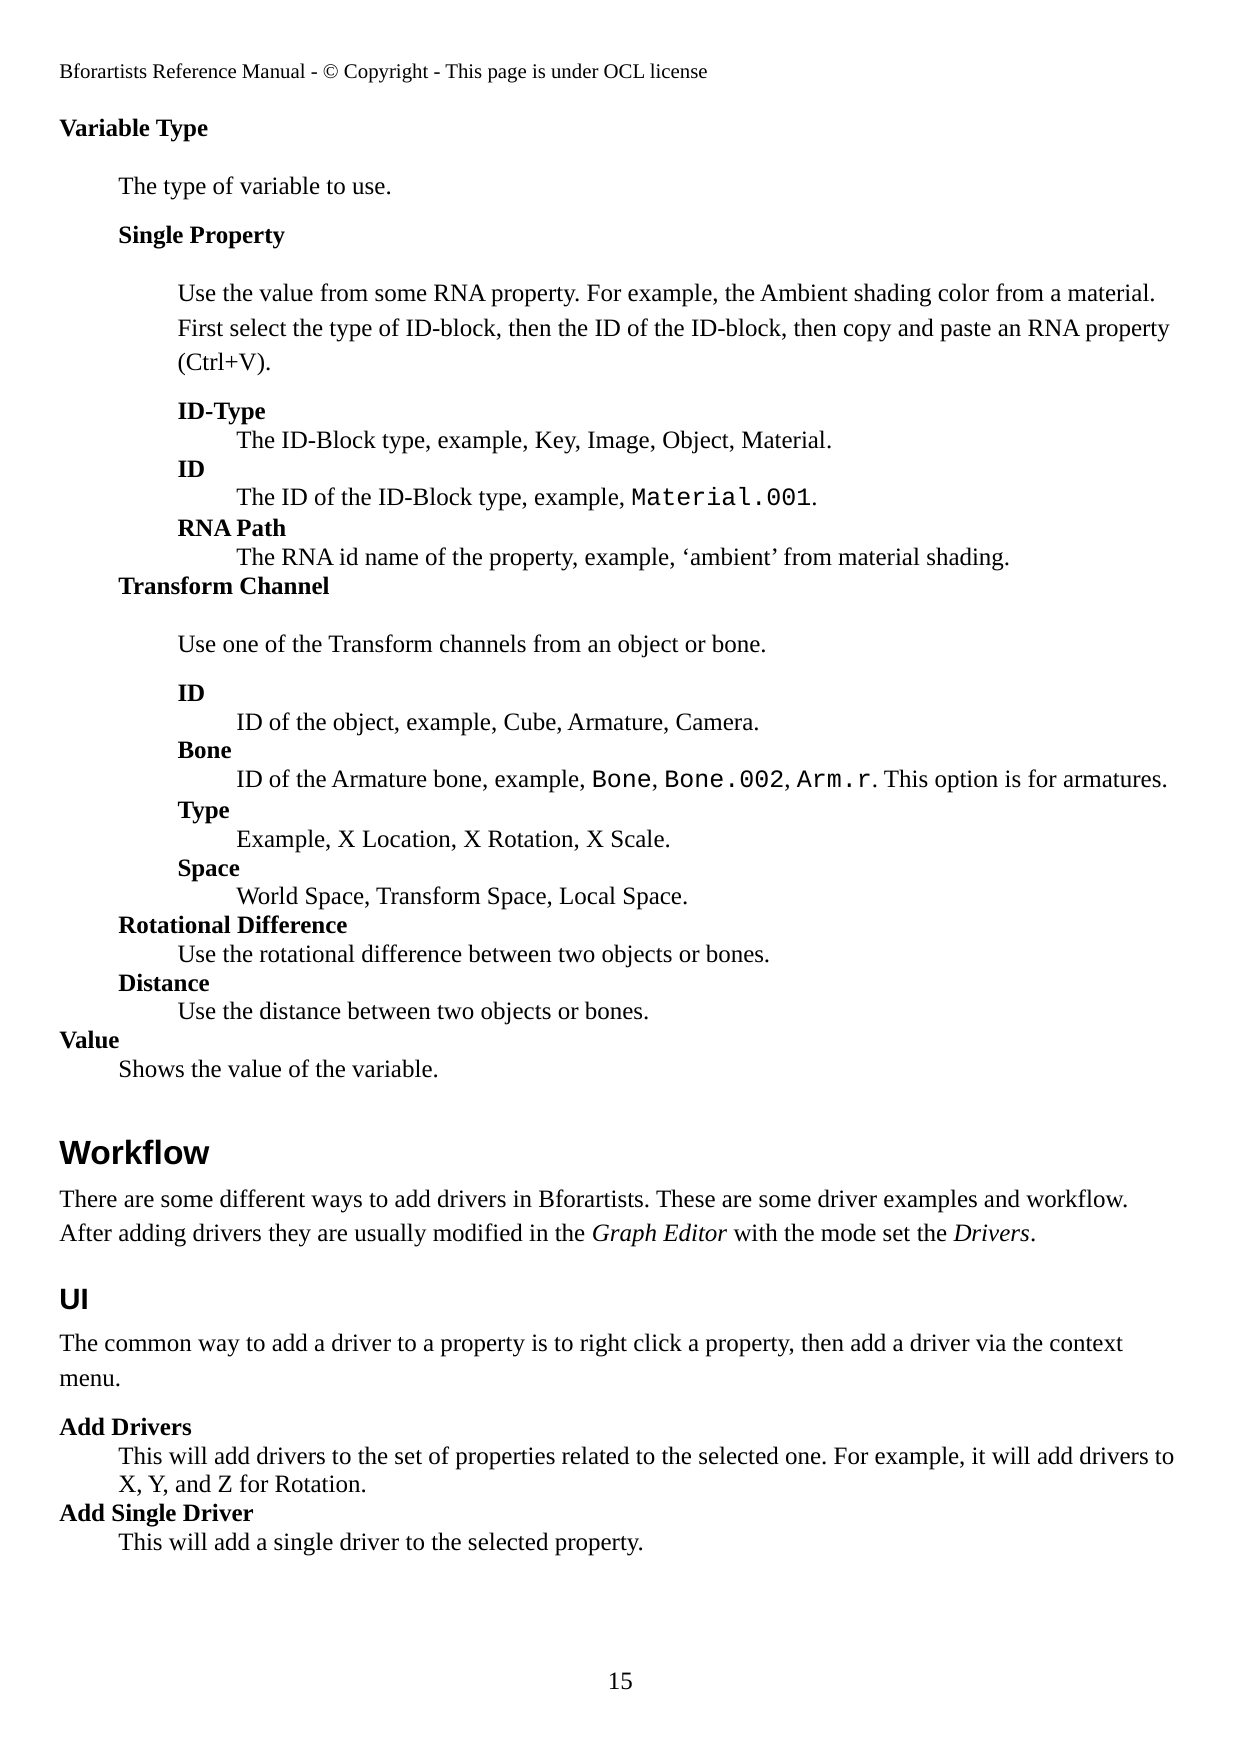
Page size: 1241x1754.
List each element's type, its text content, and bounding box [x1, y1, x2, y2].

text The type of variable to use. [118, 171, 1181, 199]
list The ID-Block type, example, Key, Image, Object, Material. [236, 425, 1181, 454]
subtitle Space [177, 853, 1181, 881]
subtitle Workflow [59, 1133, 1181, 1172]
subtitle Variable Type [59, 113, 1181, 141]
list Shows the value of the variable. [118, 1054, 1181, 1083]
list World Space, Transform Space, Local Space. [236, 881, 1181, 910]
subtitle Single Property [118, 220, 1181, 249]
subtitle Bone [177, 736, 1181, 764]
subtitle Type [177, 795, 1181, 824]
list Use the distance between two objects or bones. [177, 996, 1181, 1025]
text The common way to add a driver to a property is to right click a property, then add a driver via the context menu. [59, 1328, 1181, 1392]
subtitle Transform Channel [118, 571, 1181, 599]
list ID of the Armature bone, example, Bone, Bone.002, Arm.r. This option is for armatures. [236, 764, 1181, 795]
subtitle ID [177, 678, 1181, 707]
list The RNA id name of the property, example, ‘ambient’ from material shading. [236, 542, 1181, 571]
list Use the rotational difference between two objects or bones. [177, 939, 1181, 968]
subtitle Value [59, 1025, 1181, 1054]
text Use one of the Transform channels from an object or bone. [177, 629, 1181, 658]
subtitle UI [59, 1282, 1181, 1316]
list The ID of the ID-Block type, example, Material.001. [236, 482, 1181, 513]
subtitle ID [177, 454, 1181, 482]
subtitle ID-Type [177, 396, 1181, 425]
subtitle Add Drivers [59, 1412, 1181, 1441]
subtitle Rotational Difference [118, 910, 1181, 939]
list This will add drivers to the set of properties related to the selected one. For example, it will add drivers to X, Y, and Z for Rotation. [118, 1441, 1181, 1498]
list This will add a single driver to the selected property. [118, 1527, 1181, 1556]
text Use the value from some RNA property. For example, the Ambient shading color from a material. First select the type of ID-block, then the ID of the ID-block, then copy and paste an RNA property (Ctrl+V). [177, 278, 1181, 376]
list Example, X Location, X Rotation, X Scale. [236, 824, 1181, 853]
subtitle Distance [118, 968, 1181, 996]
subtitle RNA Path [177, 513, 1181, 542]
text There are some different ways to add drivers in Bforartists. These are some driver examples and workflow. After adding drivers they are usually modified in the Graph Editor with the mode set the Drivers. [59, 1184, 1181, 1247]
subtitle Add Single Driver [59, 1498, 1181, 1527]
list ID of the object, example, Cube, Armature, Camera. [236, 707, 1181, 736]
